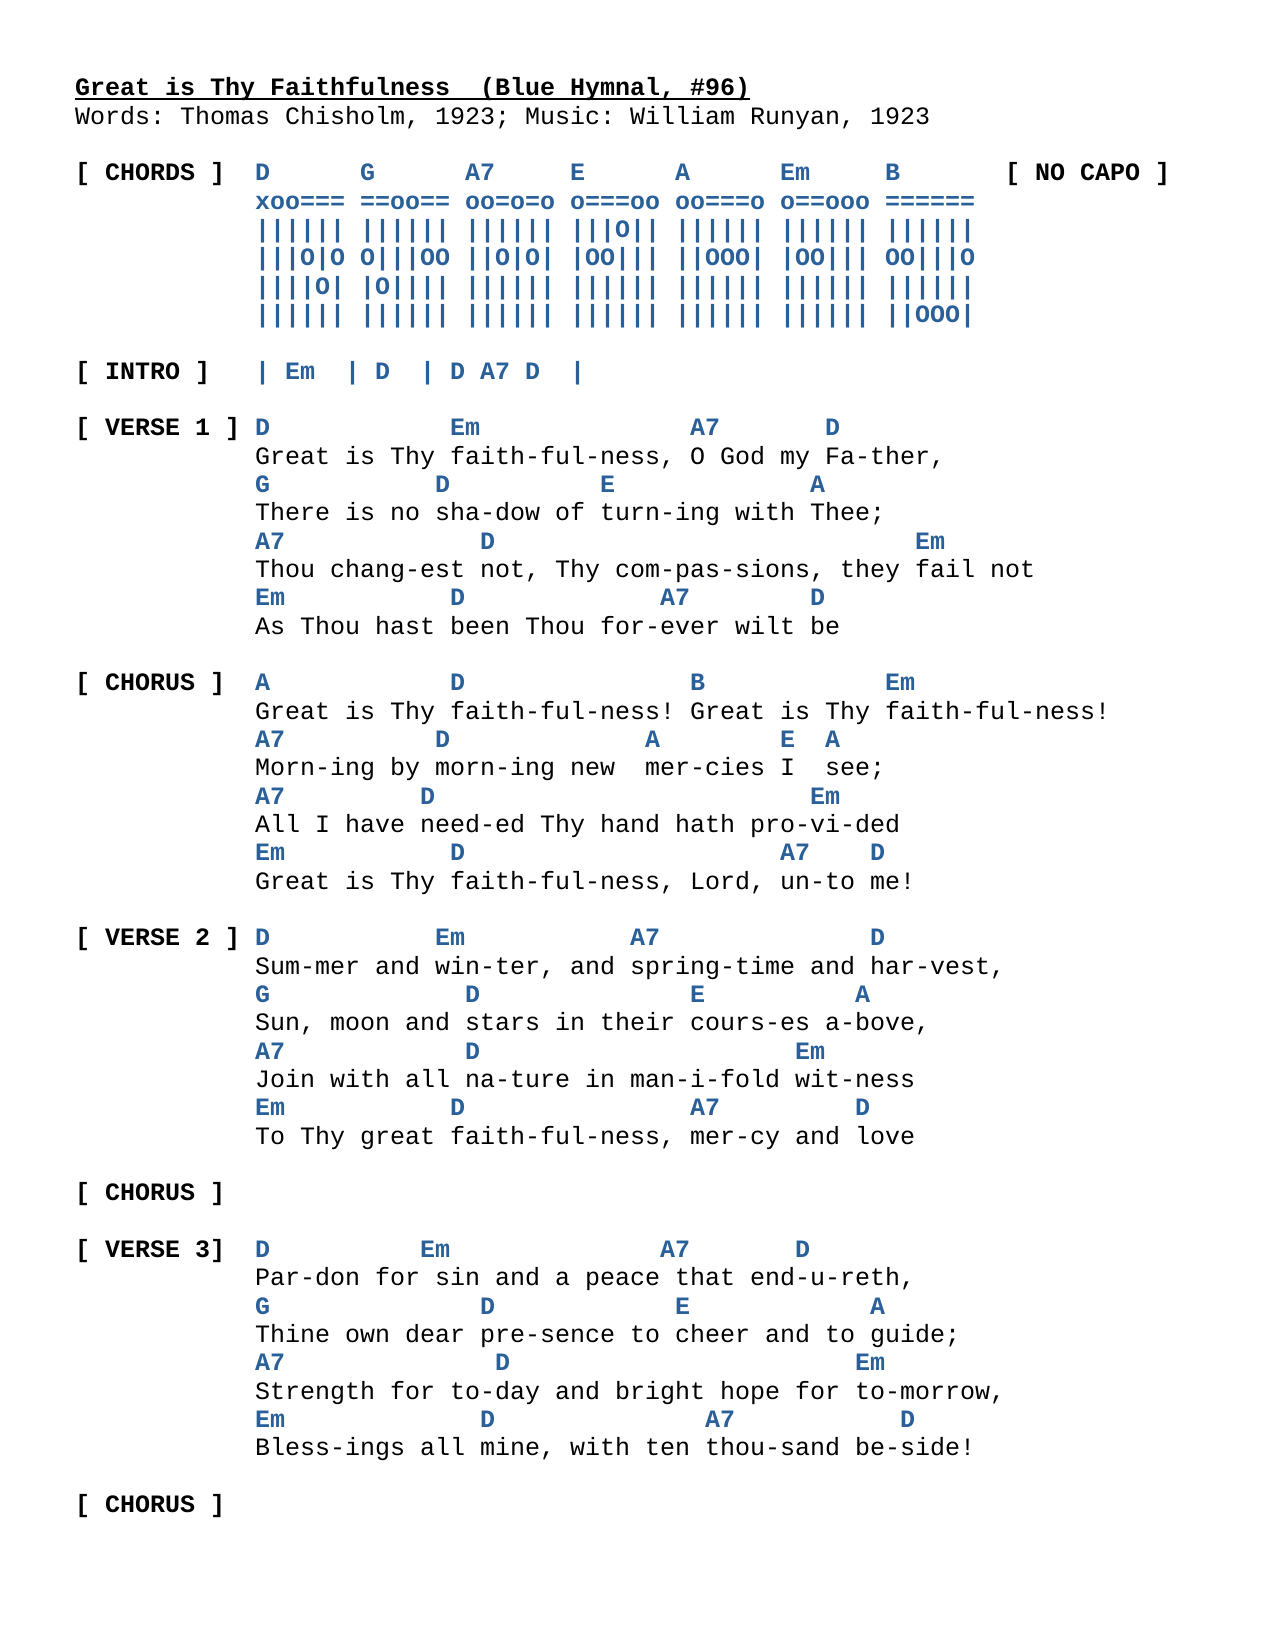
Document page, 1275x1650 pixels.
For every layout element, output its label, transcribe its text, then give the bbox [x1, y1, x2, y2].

text [ VERSE 3] D Em A7 D [75, 1237, 1200, 1265]
text Sun, moon and stars in their cours-es a-bove, [75, 1010, 1200, 1038]
text Great is Thy faith-ful-ness! Great is Thy faith-ful-ness! [75, 698, 1200, 727]
text G D E A [75, 472, 1200, 500]
text Par-don for sin and a peace that end-u-reth, [75, 1265, 1200, 1293]
text Join with all na-ture in man-i-fold wit-ness [75, 1067, 1200, 1095]
text Morn-ing by morn-ing new mer-cies I see; [75, 755, 1200, 783]
text Great is Thy faith-ful-ness, O God my Fa-ther, [75, 443, 1200, 472]
text |||||| |||||| |||||| |||O|| |||||| |||||| |||||| [75, 217, 1200, 245]
text |||||| |||||| |||||| |||||| |||||| |||||| ||OOO| [75, 302, 1200, 330]
text All I have need-ed Thy hand hath pro-vi-ded [75, 812, 1200, 840]
text [ CHORUS ] A D B Em [75, 670, 1200, 698]
text Bless-ings all mine, with ten thou-sand be-side! [75, 1435, 1200, 1463]
text [ CHORUS ] [75, 1492, 1200, 1546]
text Em D A7 D [75, 840, 1200, 868]
text Thou chang-est not, Thy com-pas-sions, they fail not [75, 557, 1200, 585]
text Great is Thy Faithfulness (Blue Hymnal, #96) [75, 75, 1200, 103]
text [ VERSE 1 ] D Em A7 D [75, 415, 1200, 443]
text [ INTRO ] | Em | D | D A7 D | [75, 358, 1200, 387]
text A7 D Em [75, 783, 1200, 812]
text A7 D Em [75, 528, 1200, 557]
text [ CHORUS ] [75, 1180, 1200, 1208]
text Em D A7 D [75, 1095, 1200, 1123]
text A7 D Em [75, 1038, 1200, 1067]
text [ VERSE 2 ] D Em A7 D [75, 925, 1200, 953]
text ||||O| |O|||| |||||| |||||| |||||| |||||| |||||| [75, 273, 1200, 302]
text Em D A7 D [75, 1407, 1200, 1435]
text There is no sha-dow of turn-ing with Thee; [75, 500, 1200, 528]
text Great is Thy faith-ful-ness, Lord, un-to me! [75, 868, 1200, 897]
text A7 D Em [75, 1350, 1200, 1378]
text |||O|O O|||OO ||O|O| |OO||| ||OOO| |OO||| OO|||O [75, 245, 1200, 273]
text G D E A [75, 1293, 1200, 1322]
text G D E A [75, 982, 1200, 1010]
text As Thou hast been Thou for-ever wilt be [75, 613, 1200, 642]
text Words: Thomas Chisholm, 1923; Music: William Runyan, 1923 [75, 103, 1200, 132]
text [ CHORDS ] D G A7 E A Em B [ NO CAPO ] [75, 160, 1200, 188]
text Thine own dear pre-sence to cheer and to guide; [75, 1322, 1200, 1350]
text A7 D A E A [75, 727, 1200, 755]
text xoo=== ==oo== oo=o=o o===oo oo===o o==ooo ====== [75, 188, 1200, 217]
text Em D A7 D [75, 585, 1200, 613]
text To Thy great faith-ful-ness, mer-cy and love [75, 1123, 1200, 1152]
text Strength for to-day and bright hope for to-morrow, [75, 1378, 1200, 1407]
text Sum-mer and win-ter, and spring-time and har-vest, [75, 953, 1200, 982]
